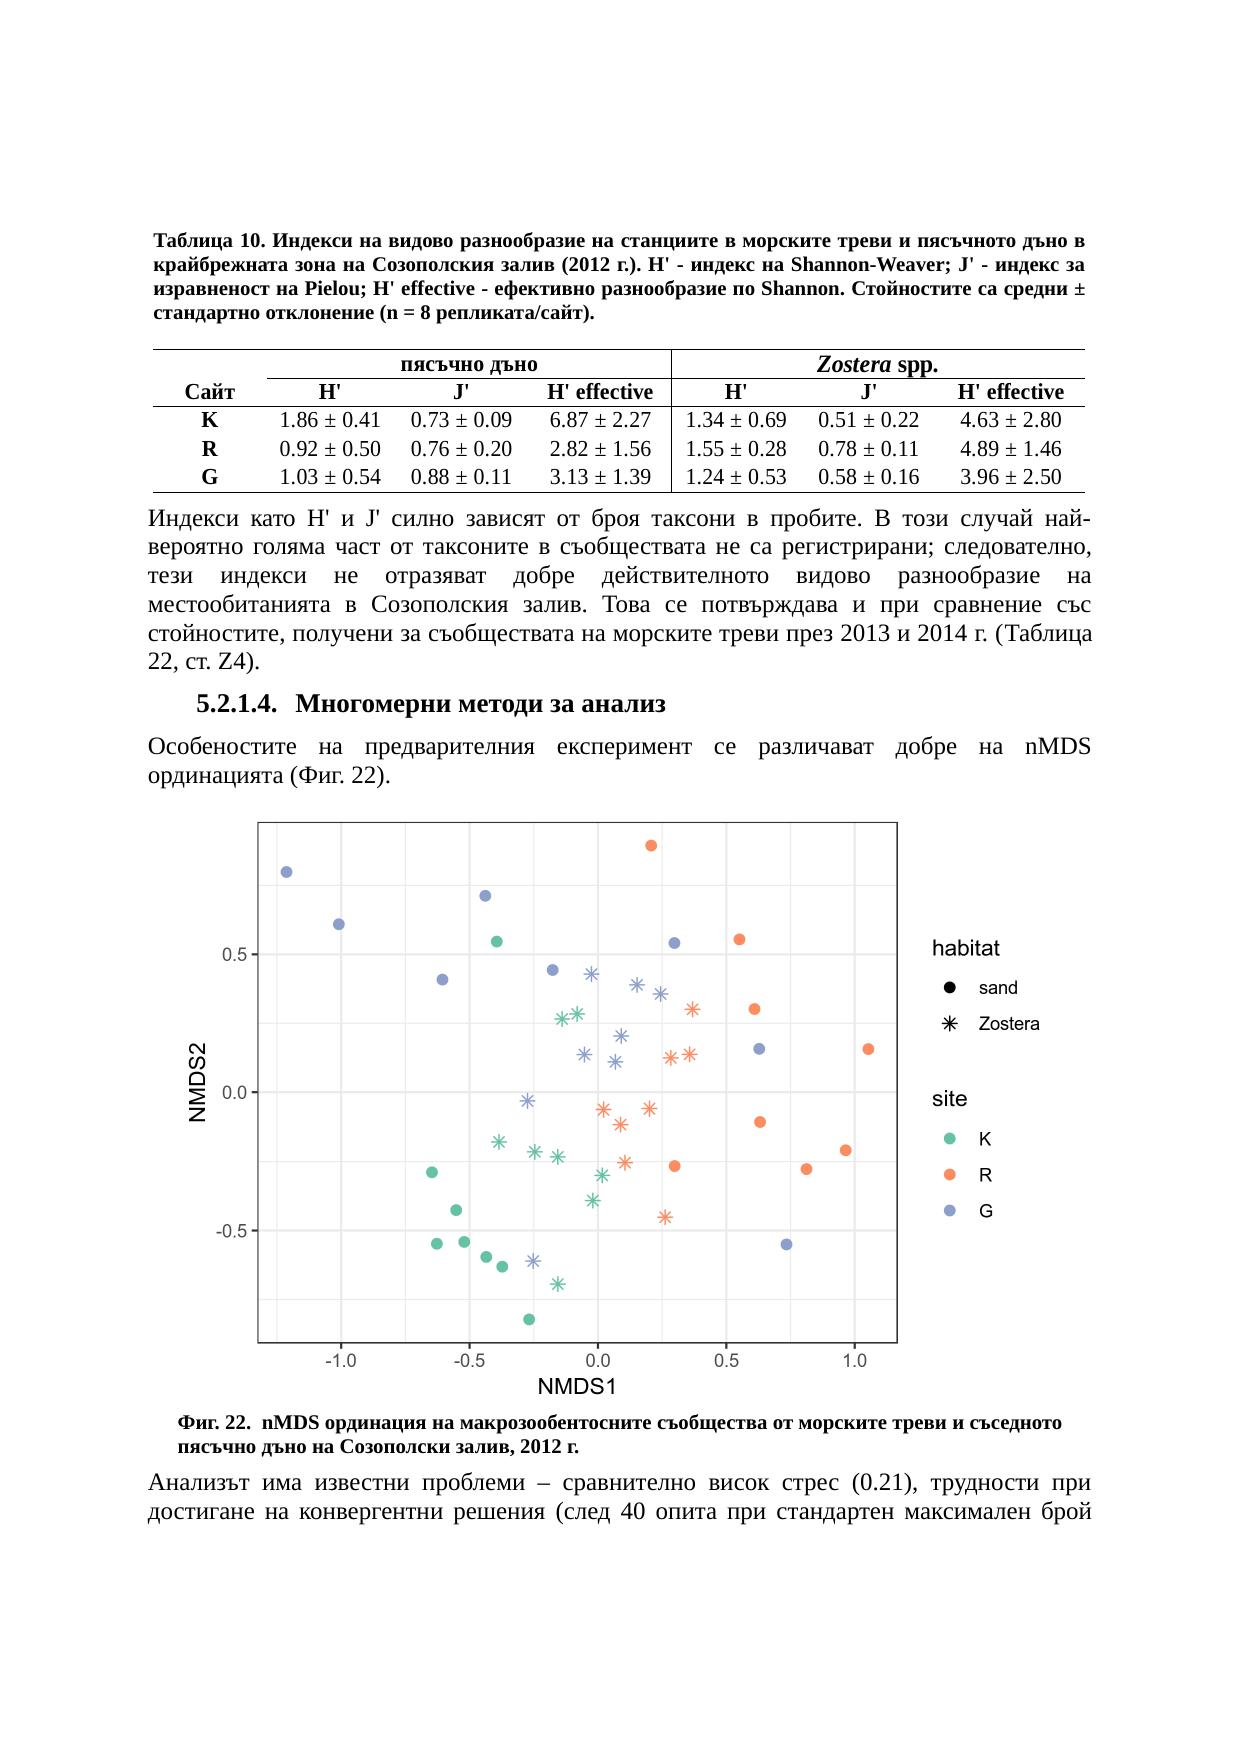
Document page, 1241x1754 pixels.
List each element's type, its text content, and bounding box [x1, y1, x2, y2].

text Фиг. 22. nMDS ординация на макрозообентосните съобщества от морските треви и съседното пясъчно дъно на Созополски залив, 2012 г. [177, 1411, 1063, 1458]
subtitle Многомерни методи за анализ [266, 688, 1093, 719]
text Особеностите на предварителния експеримент се различават добре на nMDS ординацията (Фиг. 22). [148, 731, 1093, 789]
picture [177, 810, 1063, 1411]
text Анализът има известни проблеми – сравнително висок стрес (0.21), трудности при достигане на конвергентни решения (след 40 опита при стандартен максимален брой [148, 1467, 1093, 1524]
text Индекси като H' и J' силно зависят от броя таксони в пробите. В този случай най-вероятно голяма част от таксоните в съобществата не са регистрирани; следователно, тези индекси не отразяват добре действителното видово разнообразие на местообитанията в Созополския залив. Това се потвърждава и при сравнение със стойностите, получени за съобществата на морските треви през 2013 и 2014 г. (Таблица 22, ст. Z4). [148, 503, 1093, 675]
text Таблица 10. Индекси на видово разнообразие на станциите в морските треви и пясъчното дъно в крайбрежната зона на Созополския залив (2012 г.). H' - индекс на Shannon-Weaver; J' - индекс за изравненост на Pielou; H' effective - ефективно разнообразие по Shannon. Стойностите са средни ± стандартно отклонение (n = 8 репликата/сайт). [153, 228, 1087, 324]
